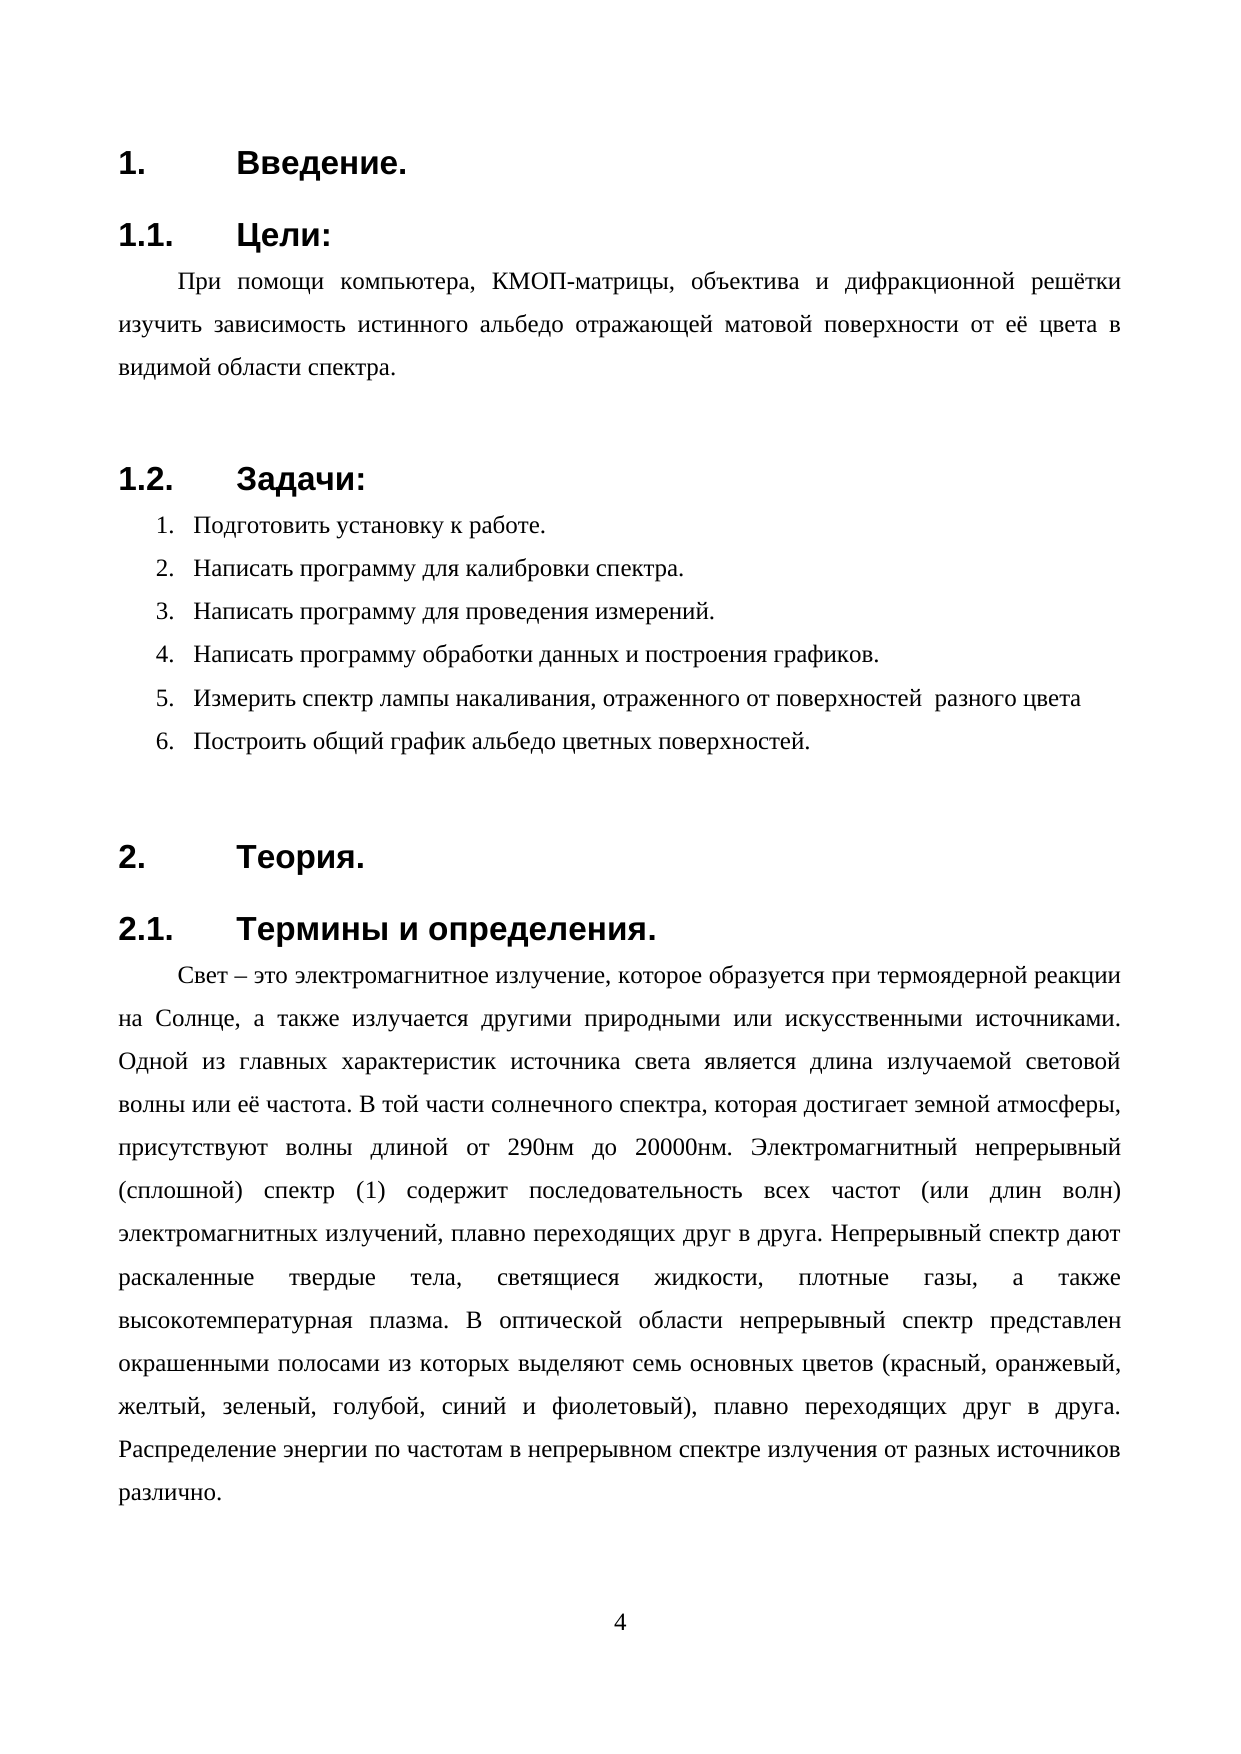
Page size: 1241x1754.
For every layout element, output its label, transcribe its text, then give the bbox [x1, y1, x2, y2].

list Подготовить установку к работе. [156, 510, 1122, 539]
list Написать программу для калибровки спектра. [156, 553, 1122, 582]
list Измерить спектр лампы накаливания, отраженного от поверхностей разного цвета [156, 683, 1122, 711]
subtitle Термины и определения. [118, 909, 1122, 947]
text Свет – это электромагнитное излучение, которое образуется при термоядерной реакции на Солнце, а также излучается другими природными или искусственными источниками. Одной из главных характеристик источника света является длина излучаемой световой волны или её частота. В той части солнечного спектра, которая достигает земной атмосферы, присутствуют волны длиной от 290нм до 20000нм. Электромагнитный непрерывный (сплошной) спектр (1) содержит последовательность всех частот (или длин волн) электромагнитных излучений, плавно переходящих друг в друга. Непрерывный спектр дают раскаленные твердые тела, светящиеся жидкости, плотные газы, а также высокотемпературная плазма. В оптической области непрерывный спектр представлен окрашенными полосами из которых выделяют семь основных цветов (красный, оранжевый, желтый, зеленый, голубой, синий и фиолетовый), плавно переходящих друг в друга. Распределение энергии по частотам в непрерывном спектре излучения от разных источников различно. [118, 960, 1122, 1506]
subtitle Задачи: [118, 459, 1122, 498]
subtitle Цели: [118, 215, 1122, 253]
list Написать программу для проведения измерений. [156, 596, 1122, 625]
text При помощи компьютера, КМОП-матрицы, объектива и дифракционной решётки изучить зависимость истинного альбедо отражающей матовой поверхности от её цвета в видимой области спектра. [118, 266, 1122, 381]
list Построить общий график альбедо цветных поверхностей. [156, 726, 1122, 754]
subtitle Теория. [118, 837, 1122, 875]
subtitle Введение. [118, 143, 1122, 182]
list Написать программу обработки данных и построения графиков. [156, 639, 1122, 668]
